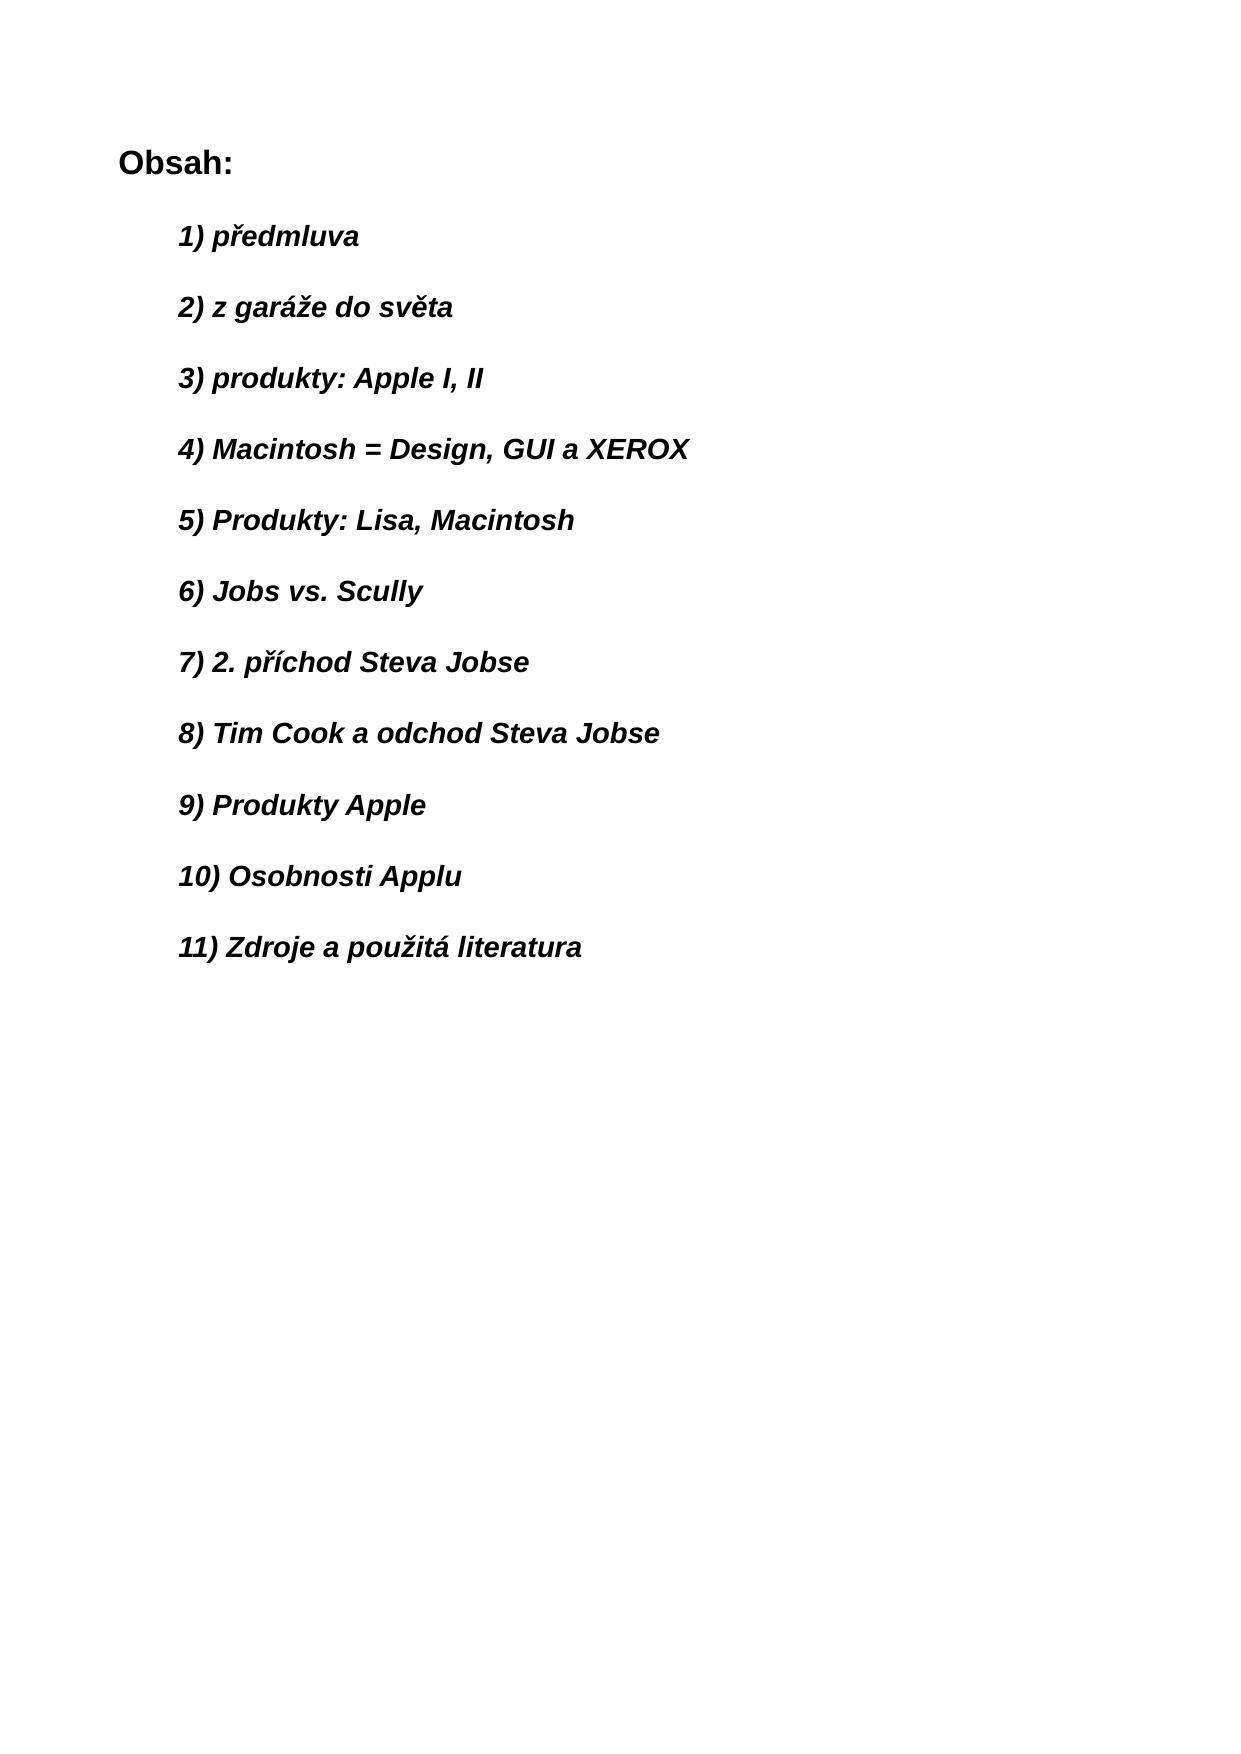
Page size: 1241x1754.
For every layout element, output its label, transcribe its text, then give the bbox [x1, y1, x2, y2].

subtitle 10) Osobnosti Applu [118, 859, 1122, 892]
subtitle 7) 2. příchod Steva Jobse [118, 646, 1122, 679]
subtitle 9) Produkty Apple [118, 788, 1122, 821]
subtitle 6) Jobs vs. Scully [118, 574, 1122, 608]
subtitle 4) Macintosh = Design, GUI a XEROX [118, 432, 1122, 466]
subtitle 1) předmluva [118, 219, 1122, 253]
subtitle Obsah: [118, 143, 1122, 182]
subtitle 5) Produkty: Lisa, Macintosh [118, 503, 1122, 537]
subtitle 8) Tim Cook a odchod Steva Jobse [118, 717, 1122, 750]
subtitle 3) produkty: Apple I, II [118, 361, 1122, 395]
subtitle 11) Zdroje a použitá literatura [118, 930, 1122, 963]
subtitle 2) z garáže do světa [118, 290, 1122, 324]
